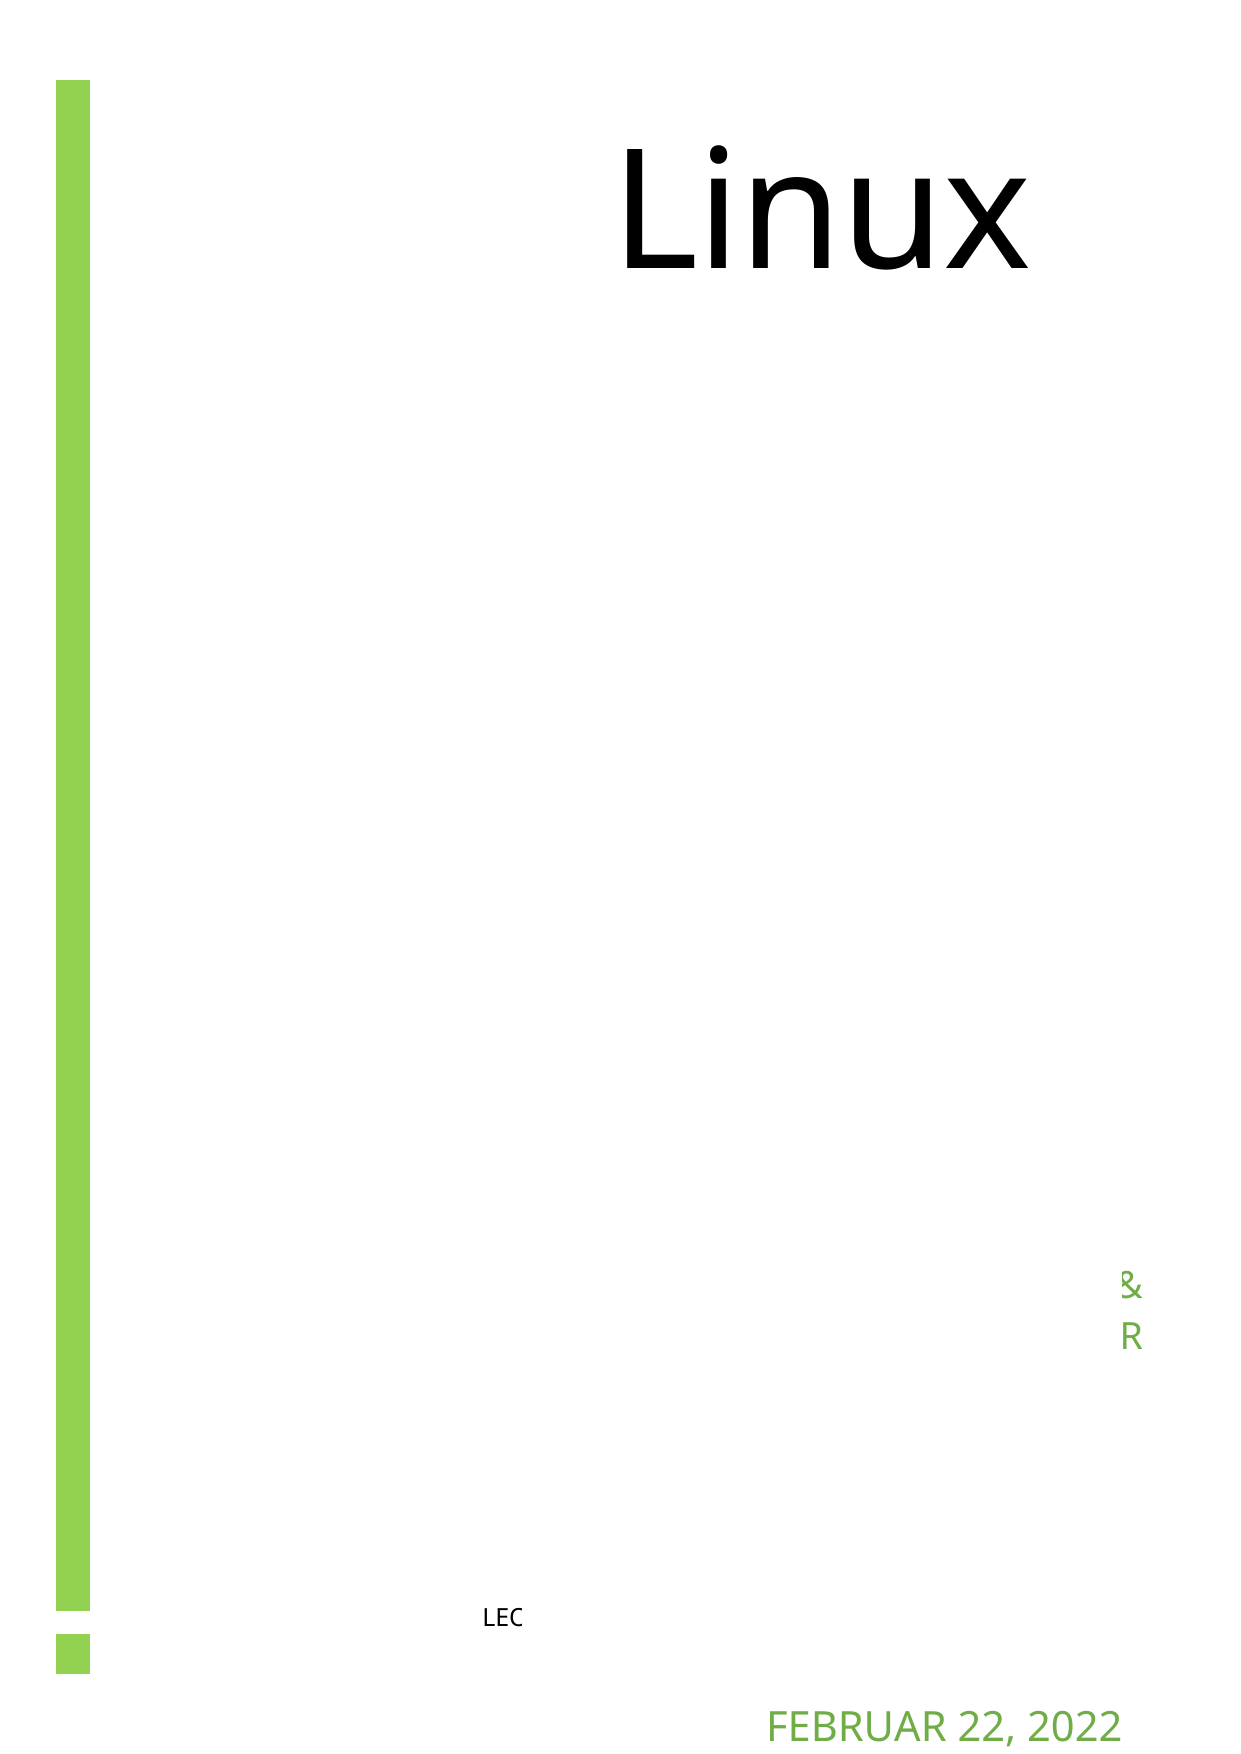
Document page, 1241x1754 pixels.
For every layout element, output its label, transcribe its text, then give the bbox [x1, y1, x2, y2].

title Linux [611, 90, 1090, 317]
text Februar 22, 2022 [522, 1697, 1122, 1754]
text Leonard bunea & Konrad guntendorfer [1122, 1258, 1143, 1360]
